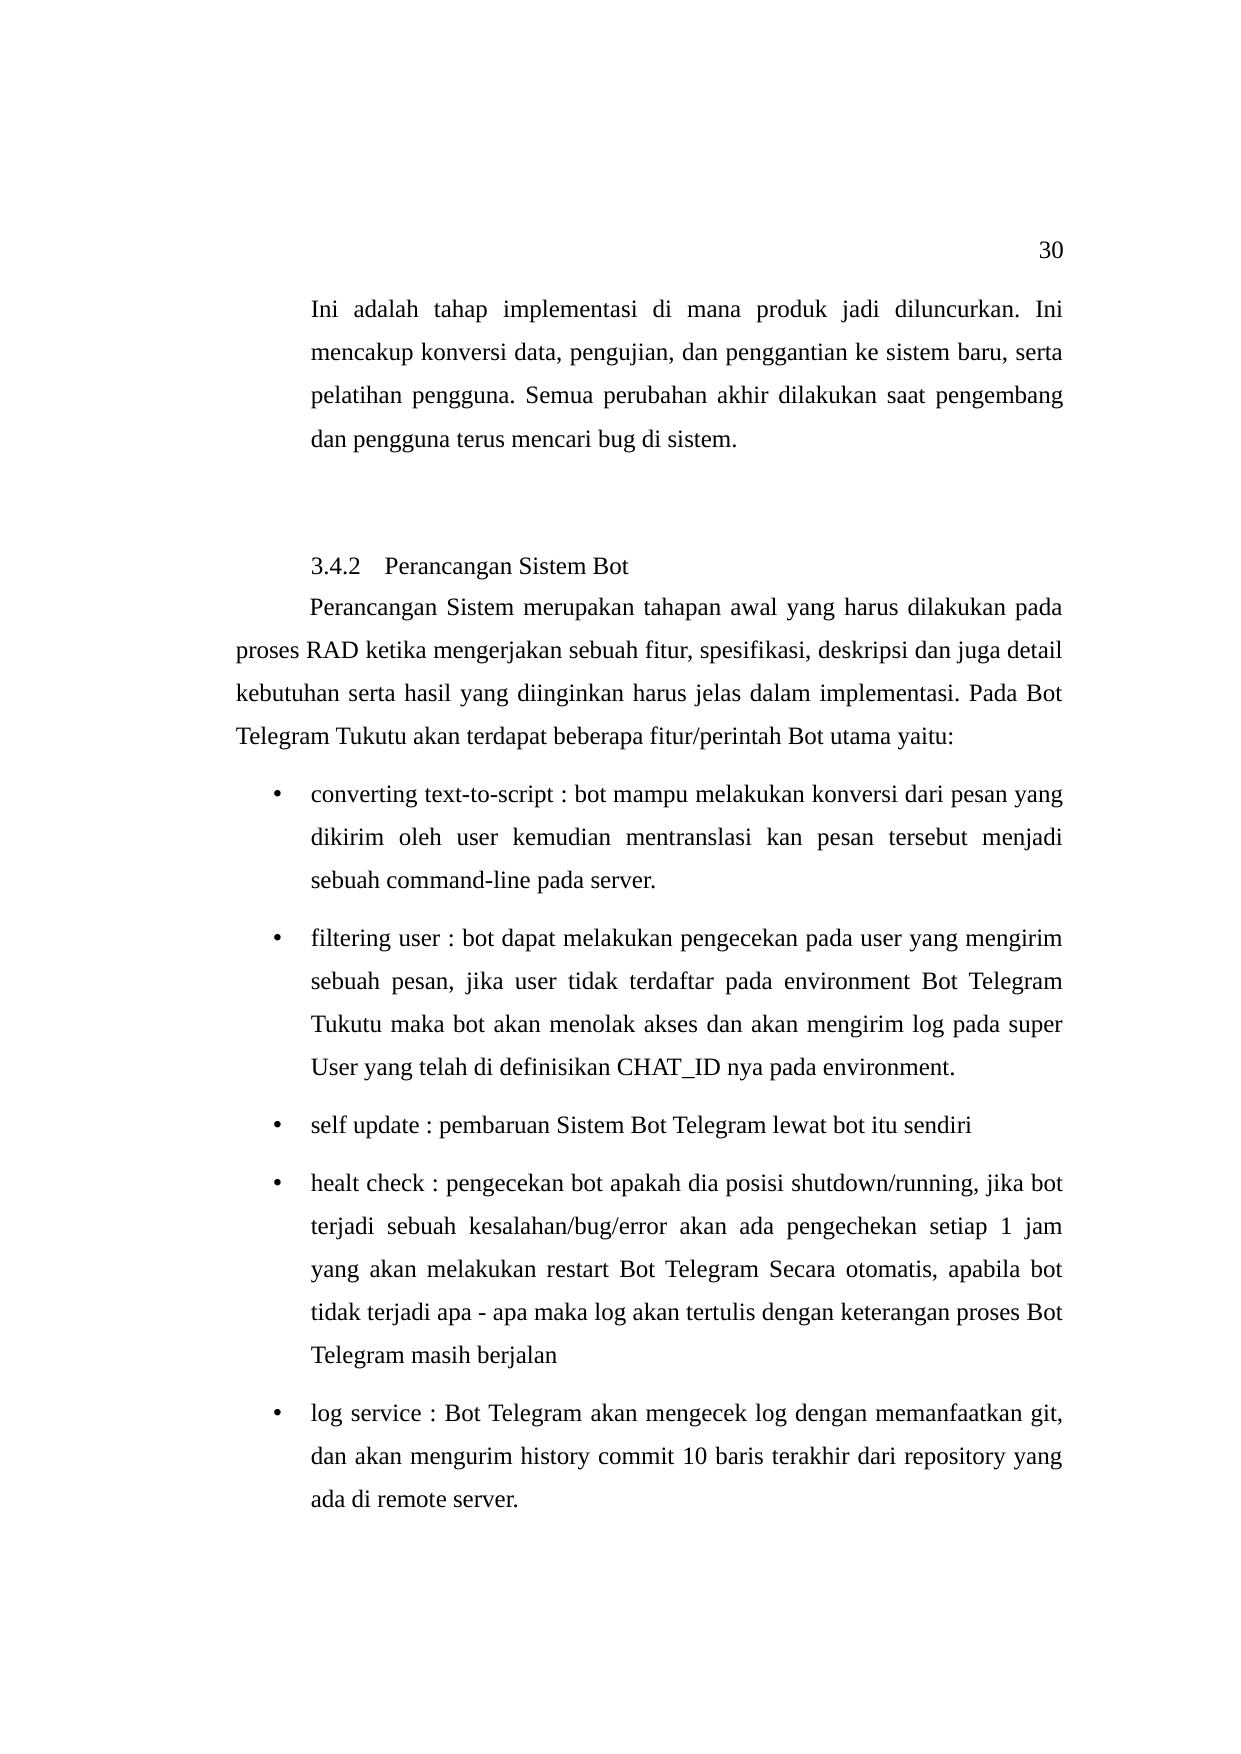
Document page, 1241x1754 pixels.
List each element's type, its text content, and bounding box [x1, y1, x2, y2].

text Perancangan Sistem merupakan tahapan awal yang harus dilakukan pada proses RAD ketika mengerjakan sebuah fitur, spesifikasi, deskripsi dan juga detail kebutuhan serta hasil yang diinginkan harus jelas dalam implementasi. Pada Bot Telegram Tukutu akan terdapat beberapa fitur/perintah Bot utama yaitu: [236, 592, 1063, 750]
list self update : pembaruan Sistem Bot Telegram lewat bot itu sendiri [273, 1110, 1063, 1139]
subtitle Perancangan Sistem Bot [311, 551, 1063, 580]
list healt check : pengecekan bot apakah dia posisi shutdown/running, jika bot terjadi sebuah kesalahan/bug/error akan ada pengechekan setiap 1 jam yang akan melakukan restart Bot Telegram Secara otomatis, apabila bot tidak terjadi apa - apa maka log akan tertulis dengan keterangan proses Bot Telegram masih berjalan [273, 1168, 1063, 1369]
list log service : Bot Telegram akan mengecek log dengan memanfaatkan git, dan akan mengurim history commit 10 baris terakhir dari repository yang ada di remote server. [273, 1398, 1063, 1513]
list filtering user : bot dapat melakukan pengecekan pada user yang mengirim sebuah pesan, jika user tidak terdaftar pada environment Bot Telegram Tukutu maka bot akan menolak akses dan akan mengirim log pada super User yang telah di definisikan CHAT_ID nya pada environment. [273, 923, 1063, 1081]
list Ini adalah tahap implementasi di mana produk jadi diluncurkan. Ini mencakup konversi data, pengujian, dan penggantian ke sistem baru, serta pelatihan pengguna. Semua perubahan akhir dilakukan saat pengembang dan pengguna terus mencari bug di sistem. [273, 294, 1063, 452]
list converting text-to-script : bot mampu melakukan konversi dari pesan yang dikirim oleh user kemudian mentranslasi kan pesan tersebut menjadi sebuah command-line pada server. [273, 779, 1063, 894]
